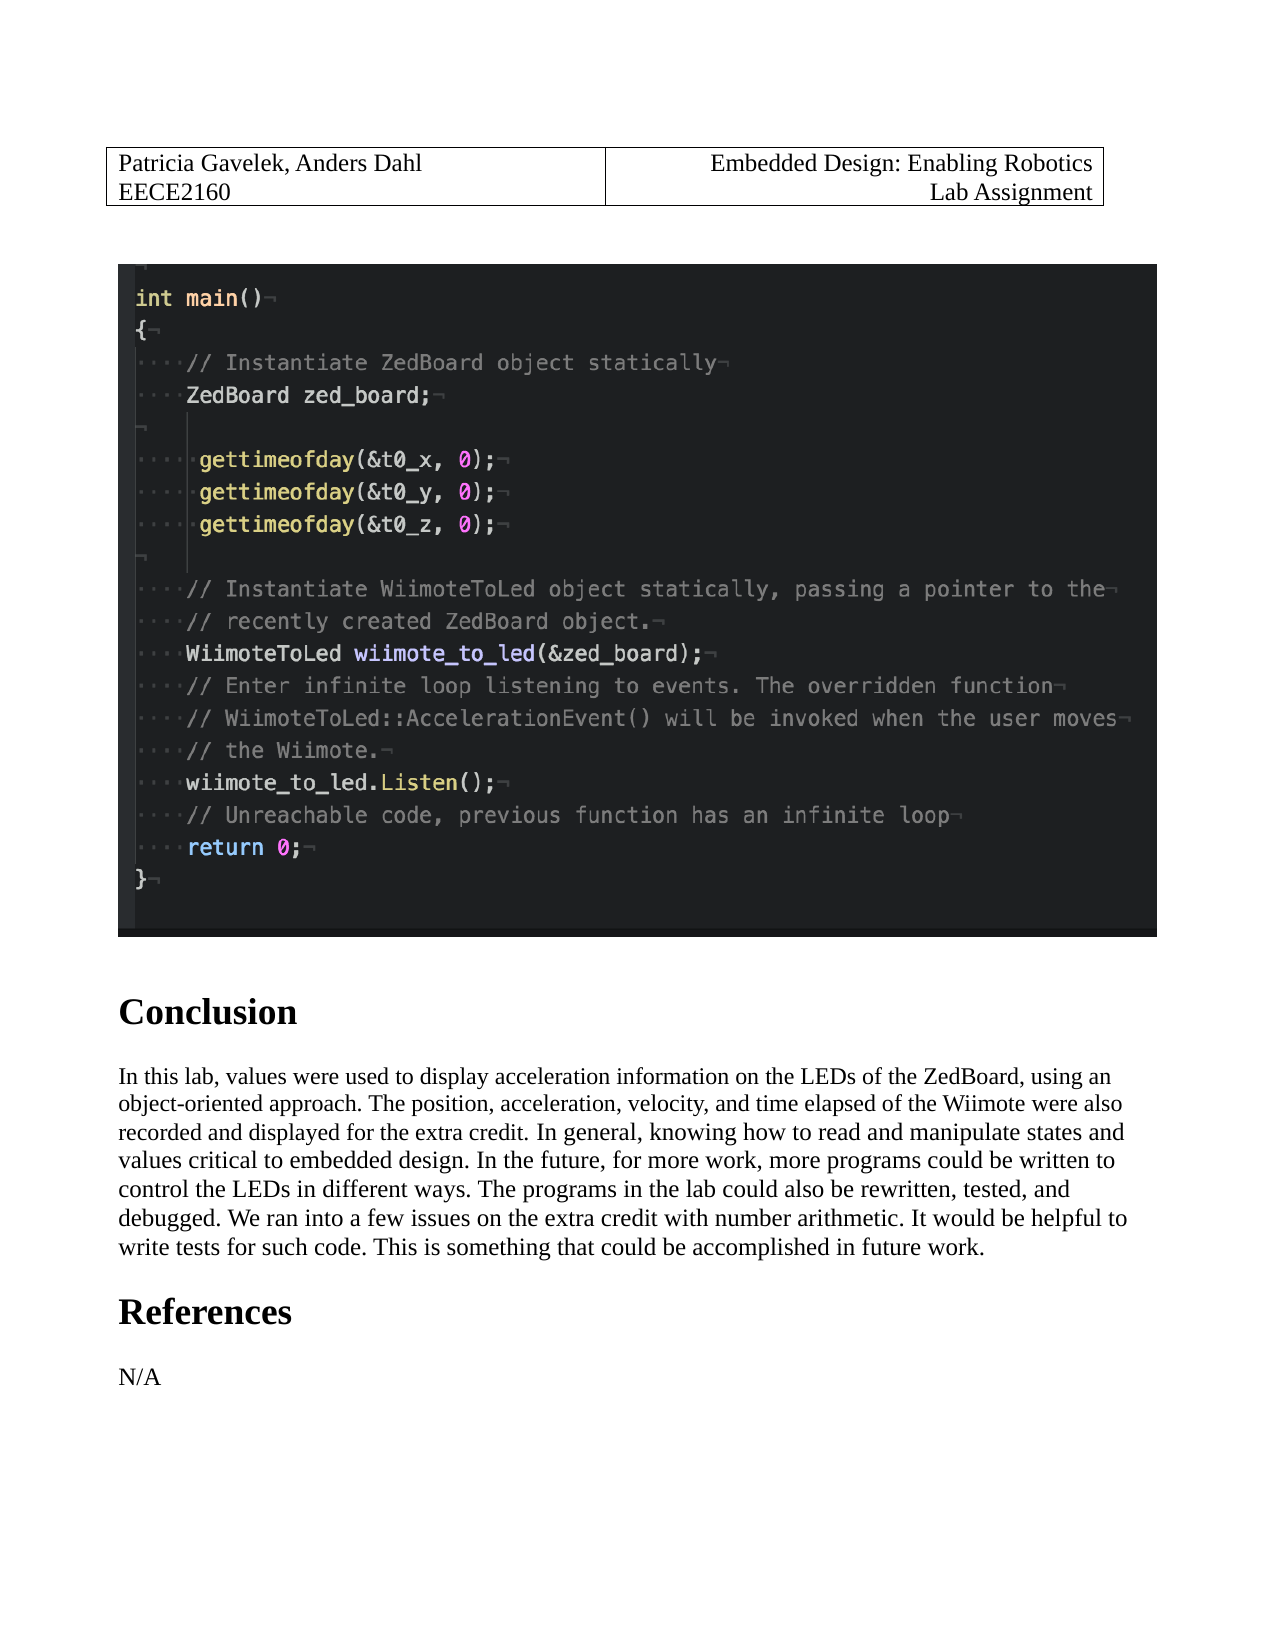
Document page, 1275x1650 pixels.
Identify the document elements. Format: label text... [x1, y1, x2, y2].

text Conclusion [118, 989, 1157, 1032]
text References [118, 1290, 1157, 1333]
text In this lab, values were used to display acceleration information on the LEDs of the ZedBoard, using an object-oriented approach. The position, acceleration, velocity, and time elapsed of the Wiimote were also recorded and displayed for the extra credit. In general, knowing how to read and manipulate states and values critical to embedded design. In the future, for more work, more programs could be written to control the LEDs in different ways. The programs in the lab could also be rewritten, tested, and debugged. We ran into a few issues on the extra credit with number arithmetic. It would be helpful to write tests for such code. This is something that could be accomplished in future work. [118, 1062, 1157, 1261]
text N/A [118, 1362, 1157, 1391]
picture [118, 264, 1157, 937]
